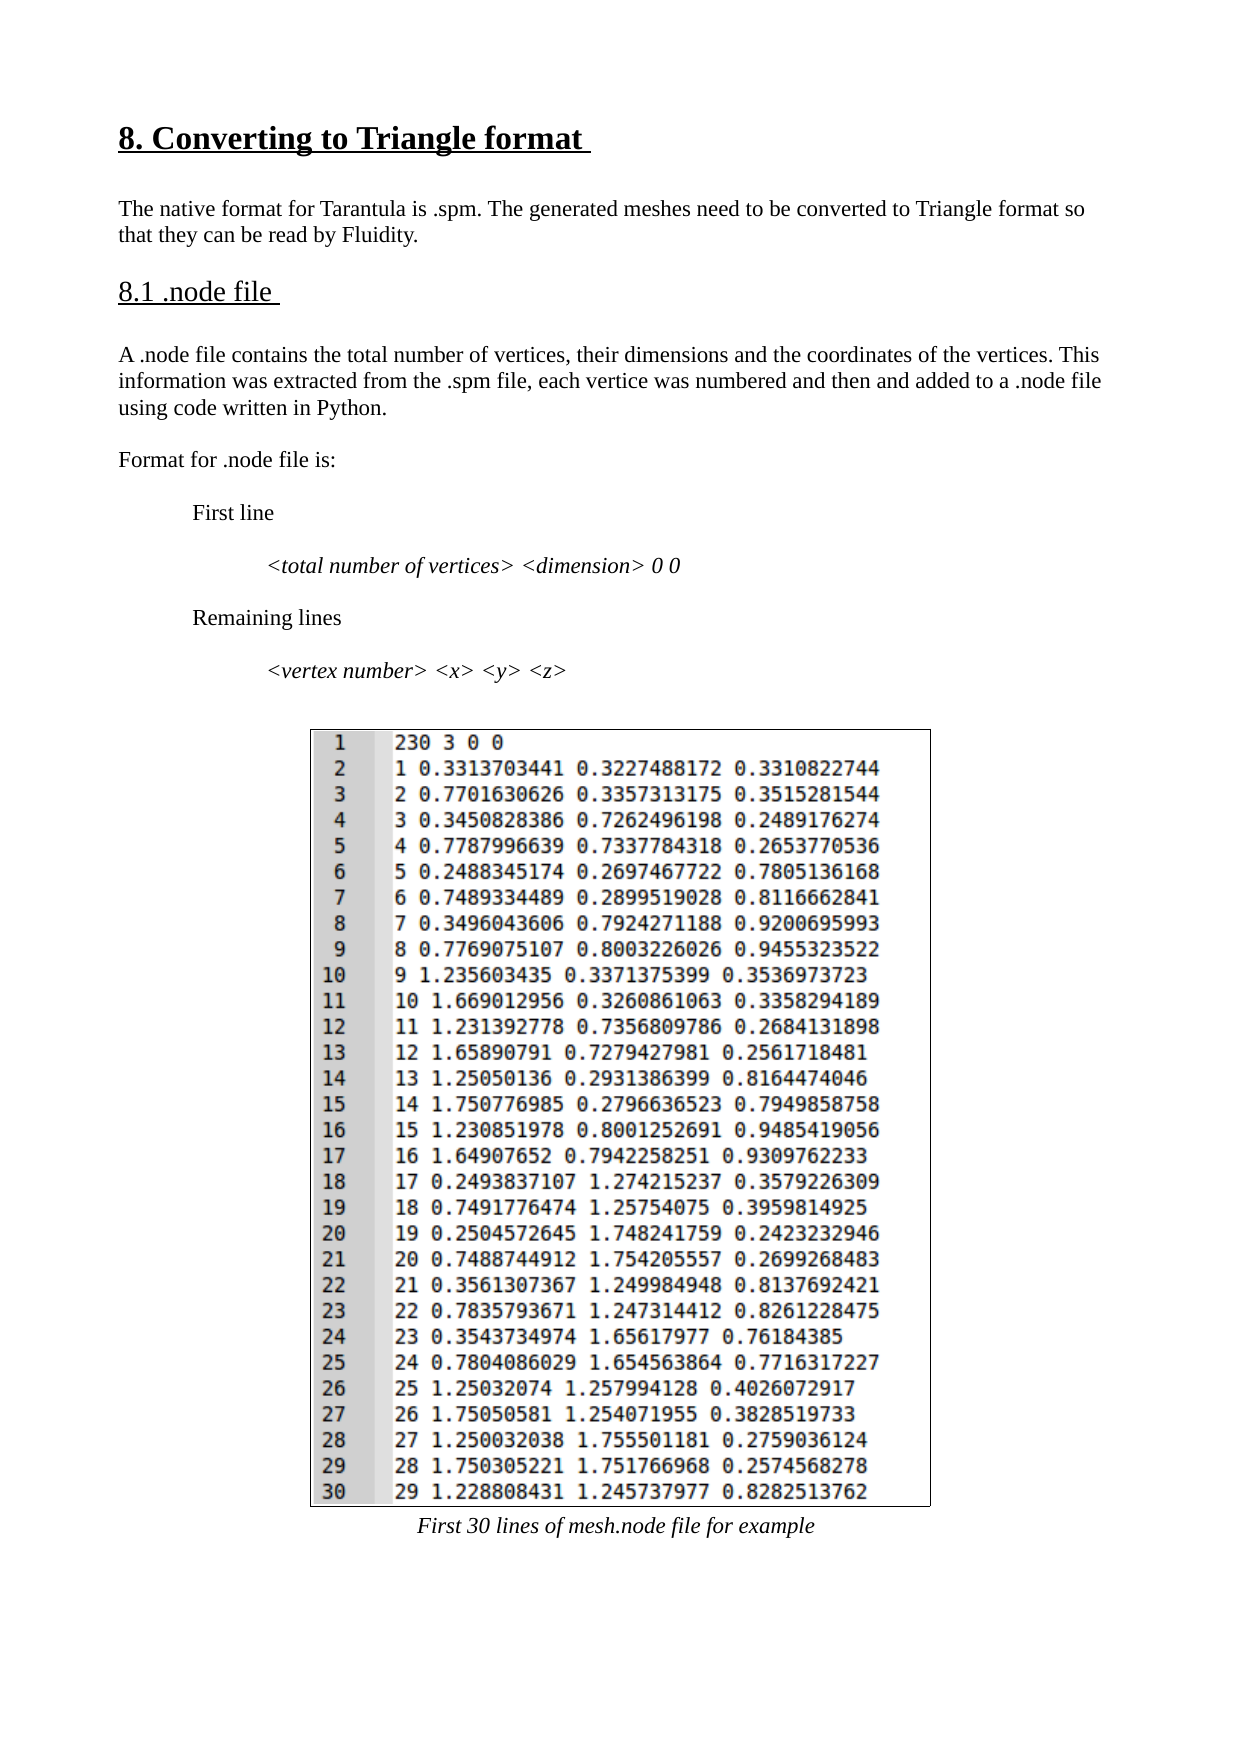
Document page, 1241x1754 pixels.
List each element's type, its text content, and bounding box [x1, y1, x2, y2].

text 8.1 .node file [118, 274, 1122, 307]
text The native format for Tarantula is .spm. The generated meshes need to be converted to Triangle format so that they can be read by Fluidity. [118, 195, 1122, 247]
text <total number of vertices> <dimension> 0 0 [118, 552, 1122, 578]
text Format for .node file is: [118, 446, 1122, 473]
text A .node file contains the total number of vertices, their dimensions and the coordinates of the vertices. This information was extracted from the .spm file, each vertice was numbered and then and added to a .node file using code written in Python. [118, 341, 1122, 420]
text First 30 lines of mesh.node file for example [118, 1512, 1122, 1539]
text Remaining lines [118, 604, 1122, 631]
text First line [118, 499, 1122, 525]
text <vertex number> <x> <y> <z> [118, 657, 1122, 683]
picture [313, 731, 320, 1504]
text 8. Converting to Triangle format [118, 118, 1122, 156]
